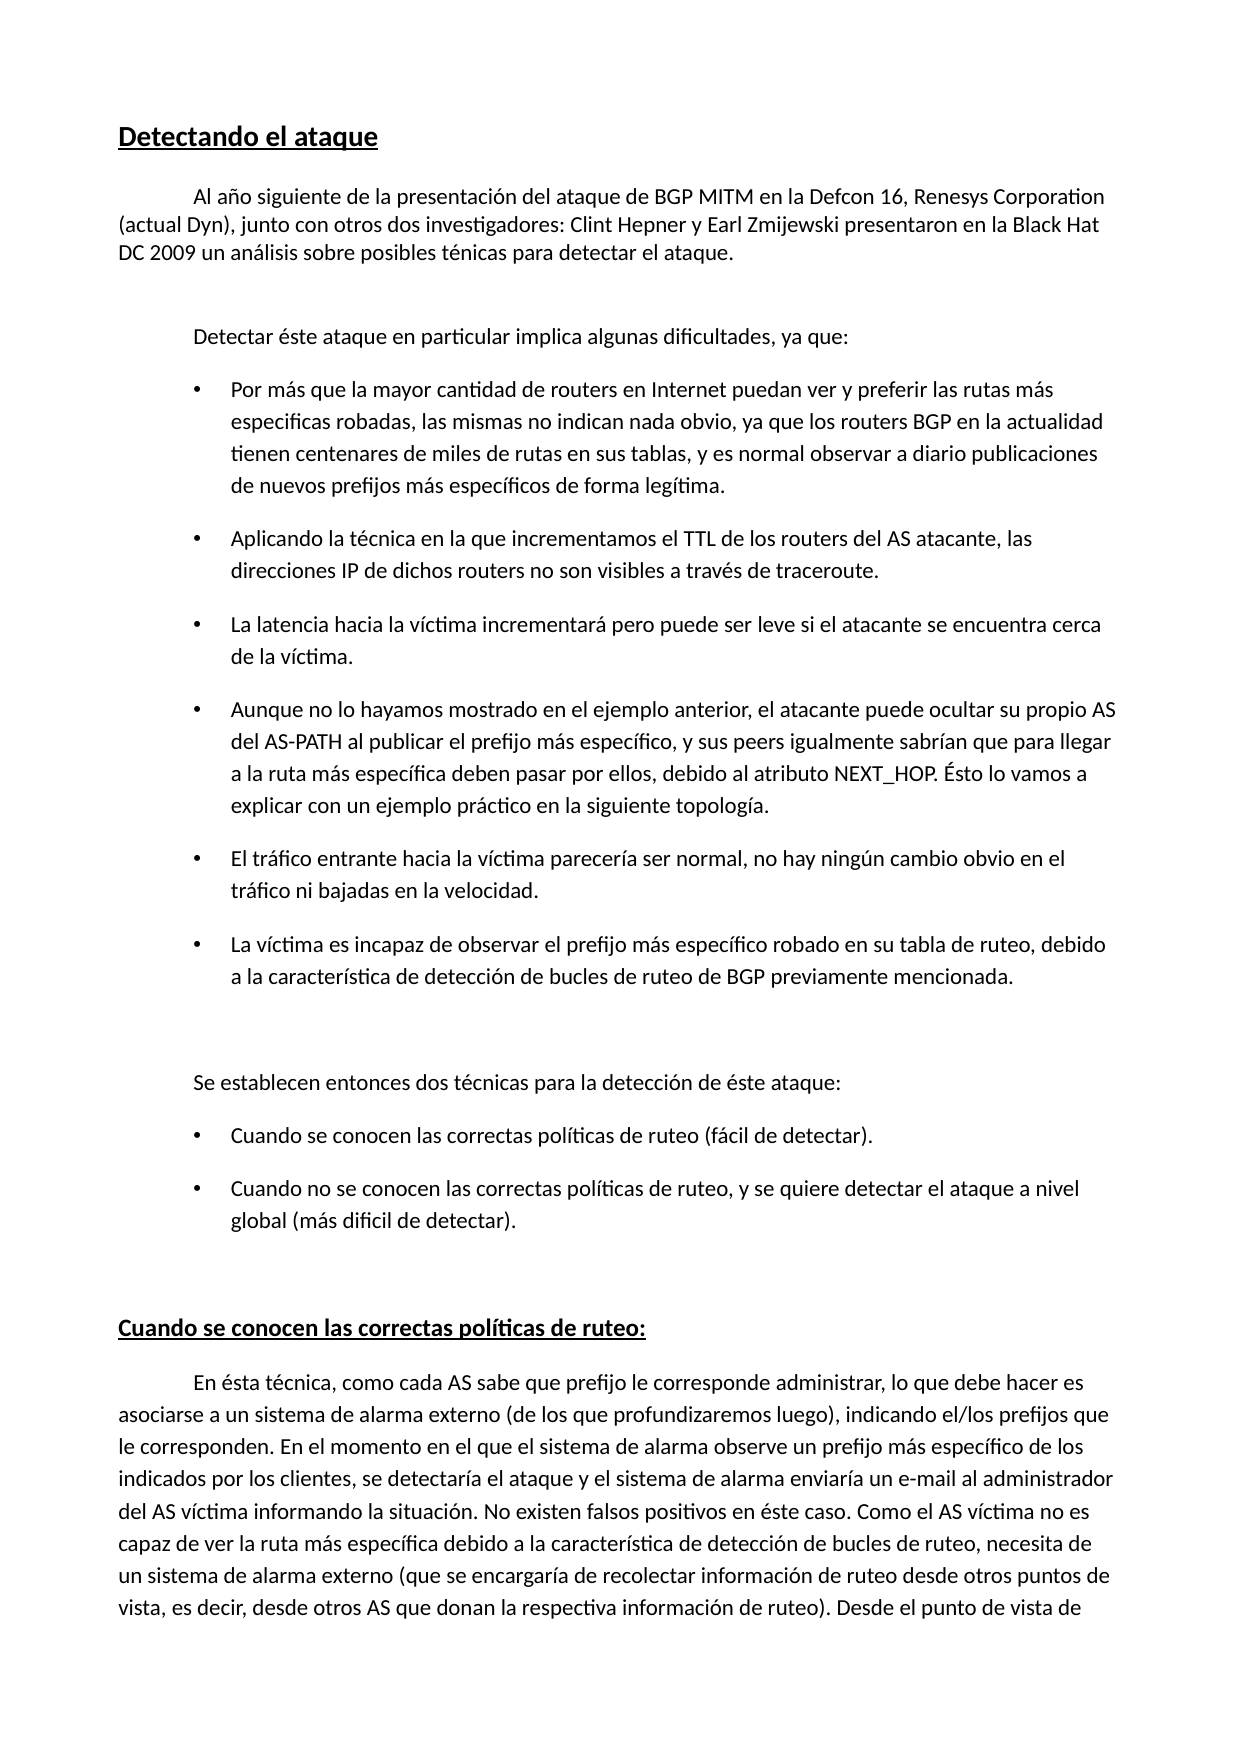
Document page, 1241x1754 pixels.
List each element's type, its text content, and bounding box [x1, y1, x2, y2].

list Aplicando la técnica en la que incrementamos el TTL de los routers del AS atacante, las direcciones IP de dichos routers no son visibles a través de traceroute. [193, 524, 1122, 585]
text En ésta técnica, como cada AS sabe que prefijo le corresponde administrar, lo que debe hacer es asociarse a un sistema de alarma externo (de los que profundizaremos luego), indicando el/los prefijos que le corresponden. En el momento en el que el sistema de alarma observe un prefijo más específico de los indicados por los clientes, se detectaría el ataque y el sistema de alarma enviaría un e-mail al administrador del AS víctima informando la situación. No existen falsos positivos en éste caso. Como el AS víctima no es capaz de ver la ruta más específica debido a la característica de detección de bucles de ruteo, necesita de un sistema de alarma externo (que se encargaría de recolectar información de ruteo desde otros puntos de vista, es decir, desde otros AS que donan la respectiva información de ruteo). Desde el punto de vista de [118, 1368, 1122, 1621]
list Cuando no se conocen las correctas políticas de ruteo, y se quiere detectar el ataque a nivel global (más dificil de detectar). [193, 1174, 1122, 1234]
list La latencia hacia la víctima incrementará pero puede ser leve si el atacante se encuentra cerca de la víctima. [193, 610, 1122, 670]
list Aunque no lo hayamos mostrado en el ejemplo anterior, el atacante puede ocultar su propio AS del AS-PATH al publicar el prefijo más específico, y sus peers igualmente sabrían que para llegar a la ruta más específica deben pasar por ellos, debido al atributo NEXT_HOP. Ésto lo vamos a explicar con un ejemplo práctico en la siguiente topología. [193, 695, 1122, 819]
text Se establecen entonces dos técnicas para la detección de éste ataque: [118, 1068, 1122, 1096]
list El tráfico entrante hacia la víctima parecería ser normal, no hay ningún cambio obvio en el tráfico ni bajadas en la velocidad. [193, 844, 1122, 905]
text Cuando se conocen las correctas políticas de ruteo: [118, 1312, 1122, 1343]
list La víctima es incapaz de observar el prefijo más específico robado en su tabla de ruteo, debido a la característica de detección de bucles de ruteo de BGP previamente mencionada. [193, 930, 1122, 990]
list Por más que la mayor cantidad de routers en Internet puedan ver y preferir las rutas más especificas robadas, las mismas no indican nada obvio, ya que los routers BGP en la actualidad tienen centenares de miles de rutas en sus tablas, y es normal observar a diario publicaciones de nuevos prefijos más específicos de forma legítima. [193, 375, 1122, 499]
list Cuando se conocen las correctas políticas de ruteo (fácil de detectar). [193, 1121, 1122, 1149]
text Al año siguiente de la presentación del ataque de BGP MITM en la Defcon 16, Renesys Corporation (actual Dyn), junto con otros dos investigadores: Clint Hepner y Earl Zmijewski presentaron en la Black Hat DC 2009 un análisis sobre posibles ténicas para detectar el ataque. [118, 182, 1122, 266]
text Detectar éste ataque en particular implica algunas dificultades, ya que: [118, 322, 1122, 350]
text Detectando el ataque [118, 118, 1122, 154]
